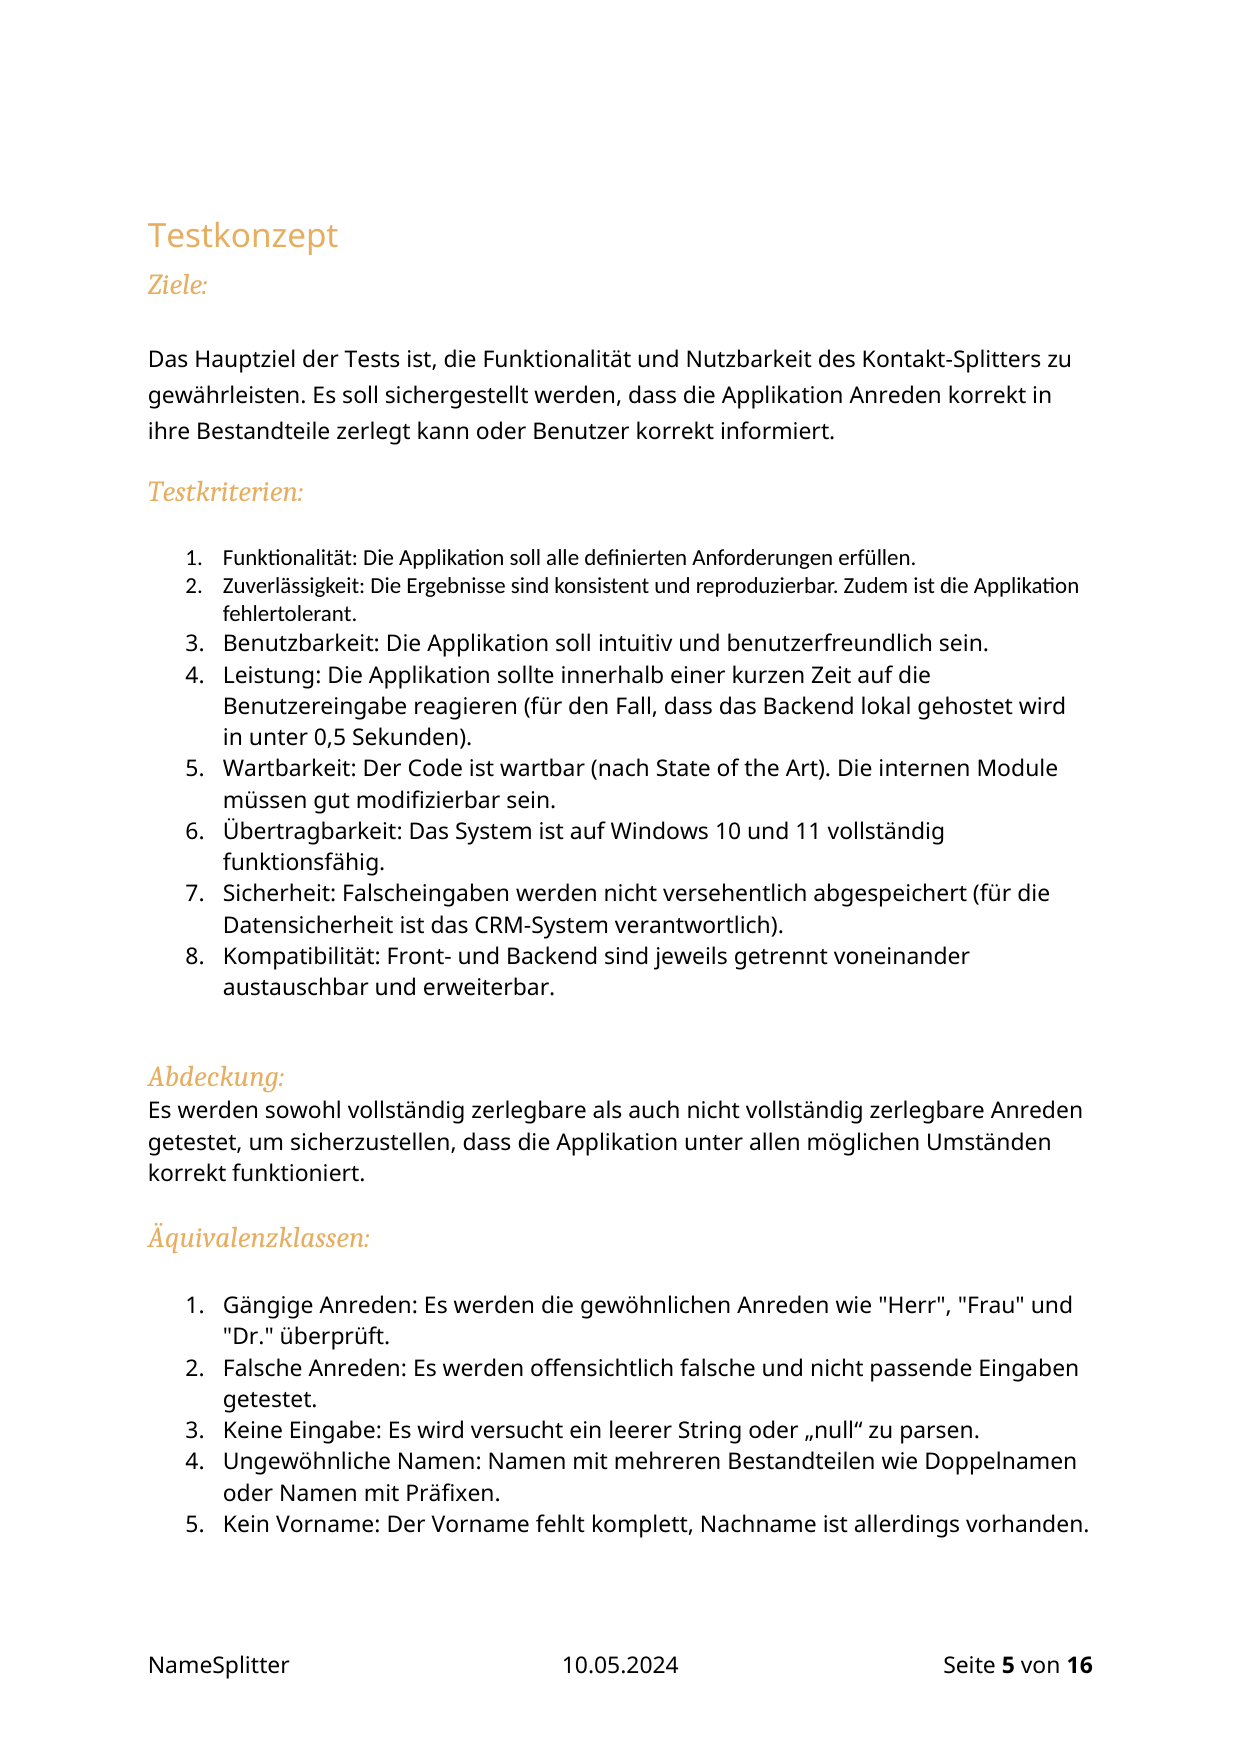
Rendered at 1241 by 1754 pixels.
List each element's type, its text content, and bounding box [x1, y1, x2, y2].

list Leistung: Die Applikation sollte innerhalb einer kurzen Zeit auf die Benutzereingabe reagieren (für den Fall, dass das Backend lokal gehostet wird in unter 0,5 Sekunden). [185, 658, 1093, 752]
list Gängige Anreden: Es werden die gewöhnlichen Anreden wie "Herr", "Frau" und "Dr." überprüft. [185, 1289, 1093, 1351]
list Keine Eingabe: Es wird versucht ein leerer String oder „null“ zu parsen. [185, 1414, 1093, 1445]
subtitle Testkonzept [148, 212, 1093, 257]
subtitle Ziele: [148, 268, 1093, 302]
list Benutzbarkeit: Die Applikation soll intuitiv und benutzerfreundlich sein. [185, 627, 1093, 658]
subtitle Äquivalenzklassen: [148, 1221, 1093, 1255]
list Funktionalität: Die Applikation soll alle definierten Anforderungen erfüllen. [185, 543, 1093, 571]
text Das Hauptziel der Tests ist, die Funktionalität und Nutzbarkeit des Kontakt-Splitters zu gewährleisten. Es soll sichergestellt werden, dass die Applikation Anreden korrekt in ihre Bestandteile zerlegt kann oder Benutzer korrekt informiert. [148, 307, 1093, 446]
subtitle Testkriterien: [148, 476, 1093, 509]
list Wartbarkeit: Der Code ist wartbar (nach State of the Art). Die internen Module müssen gut modifizierbar sein. [185, 752, 1093, 815]
list Falsche Anreden: Es werden offensichtlich falsche und nicht passende Eingaben getestet. [185, 1351, 1093, 1414]
list Kompatibilität: Front- und Backend sind jeweils getrennt voneinander austauschbar und erweiterbar. [185, 940, 1093, 1002]
list Übertragbarkeit: Das System ist auf Windows 10 und 11 vollständig funktionsfähig. [185, 815, 1093, 877]
text Abdeckung: Es werden sowohl vollständig zerlegbare als auch nicht vollständig zerlegbare Anreden getestet, um sicherzustellen, dass die Applikation unter allen möglichen Umständen korrekt funktioniert. [148, 1061, 1093, 1188]
list Kein Vorname: Der Vorname fehlt komplett, Nachname ist allerdings vorhanden. [185, 1508, 1093, 1539]
list Zuverlässigkeit: Die Ergebnisse sind konsistent und reproduzierbar. Zudem ist die Applikation fehlertolerant. [185, 571, 1093, 627]
list Ungewöhnliche Namen: Namen mit mehreren Bestandteilen wie Doppelnamen oder Namen mit Präfixen. [185, 1445, 1093, 1508]
list Sicherheit: Falscheingaben werden nicht versehentlich abgespeichert (für die Datensicherheit ist das CRM-System verantwortlich). [185, 877, 1093, 940]
